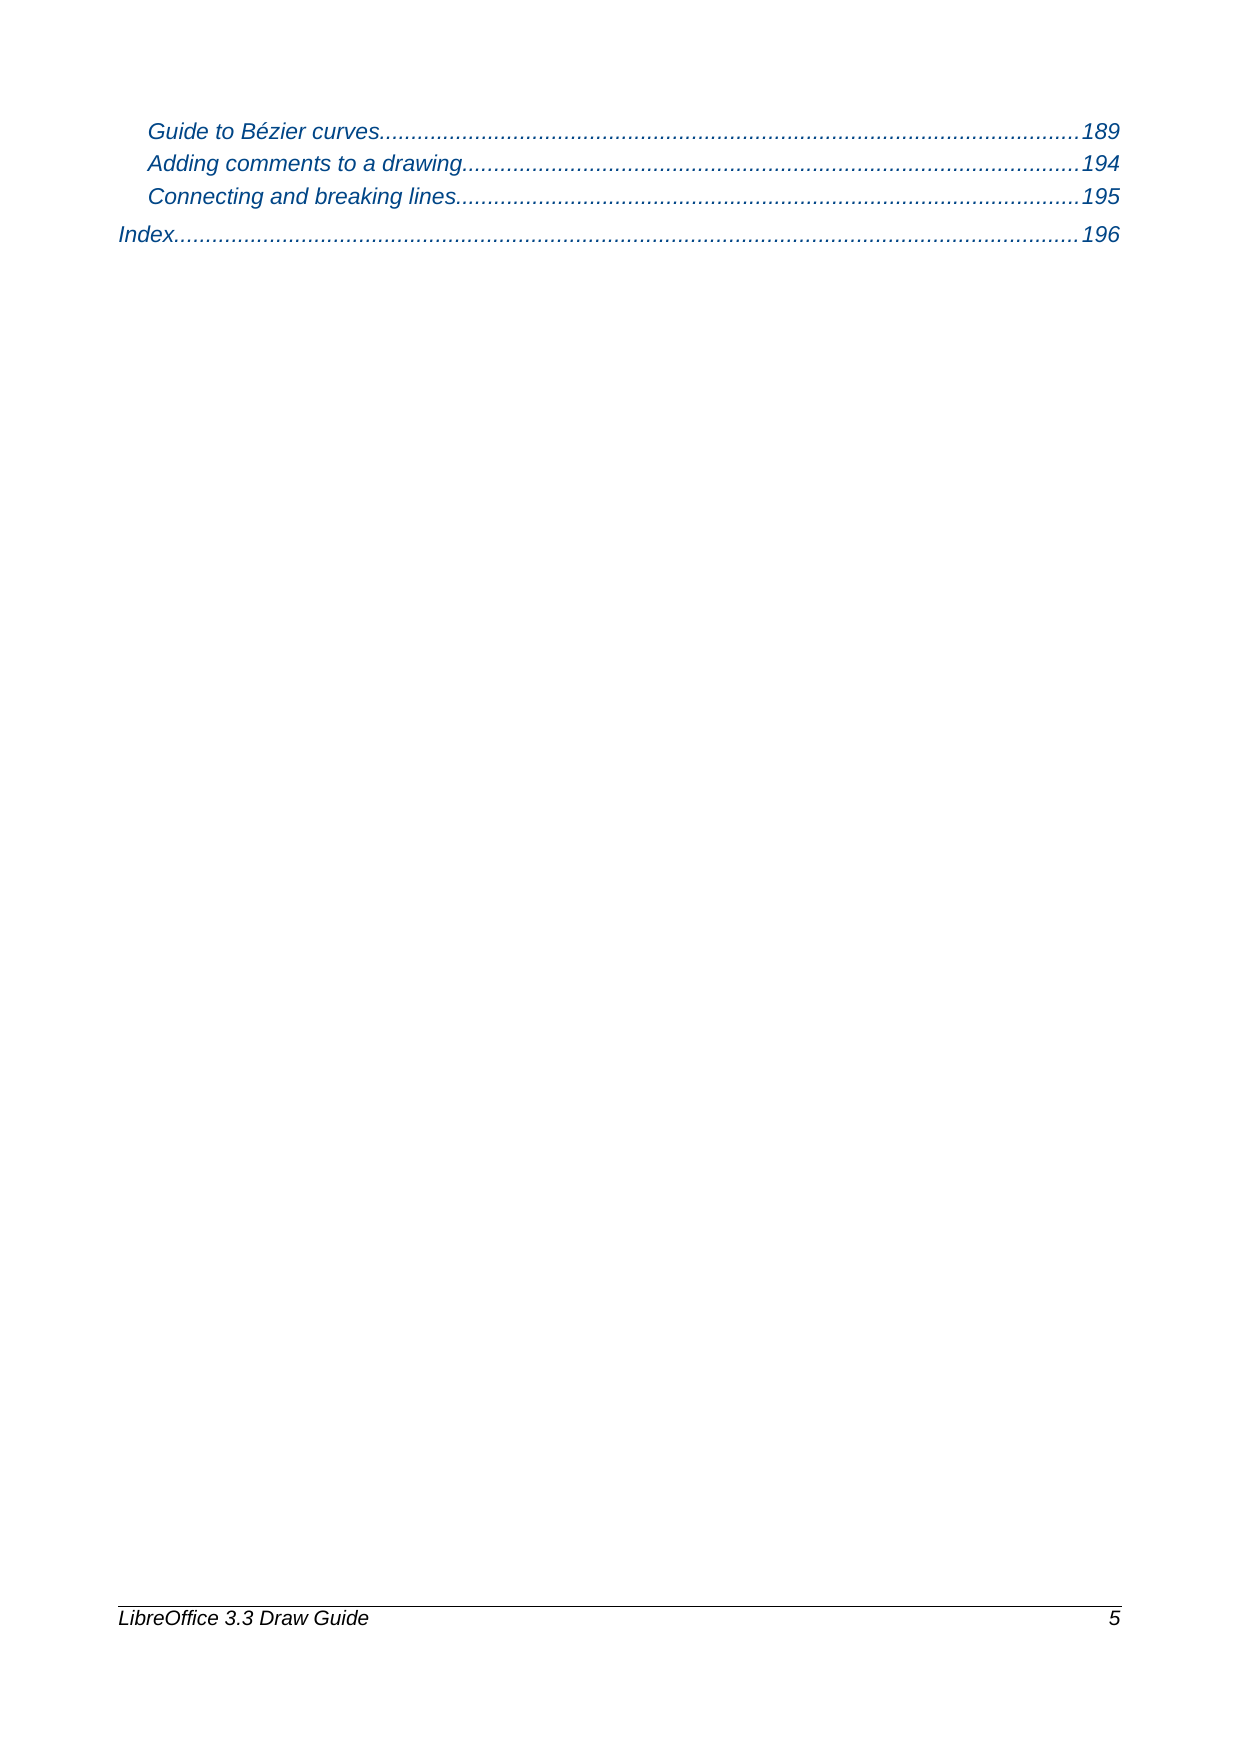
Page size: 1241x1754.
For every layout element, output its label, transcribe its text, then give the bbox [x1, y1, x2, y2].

text Guide to Bézier curves 189 [148, 118, 1122, 144]
text Adding comments to a drawing 194 [148, 150, 1122, 177]
text Connecting and breaking lines 195 [148, 183, 1122, 209]
text Index 196 [118, 221, 1122, 247]
